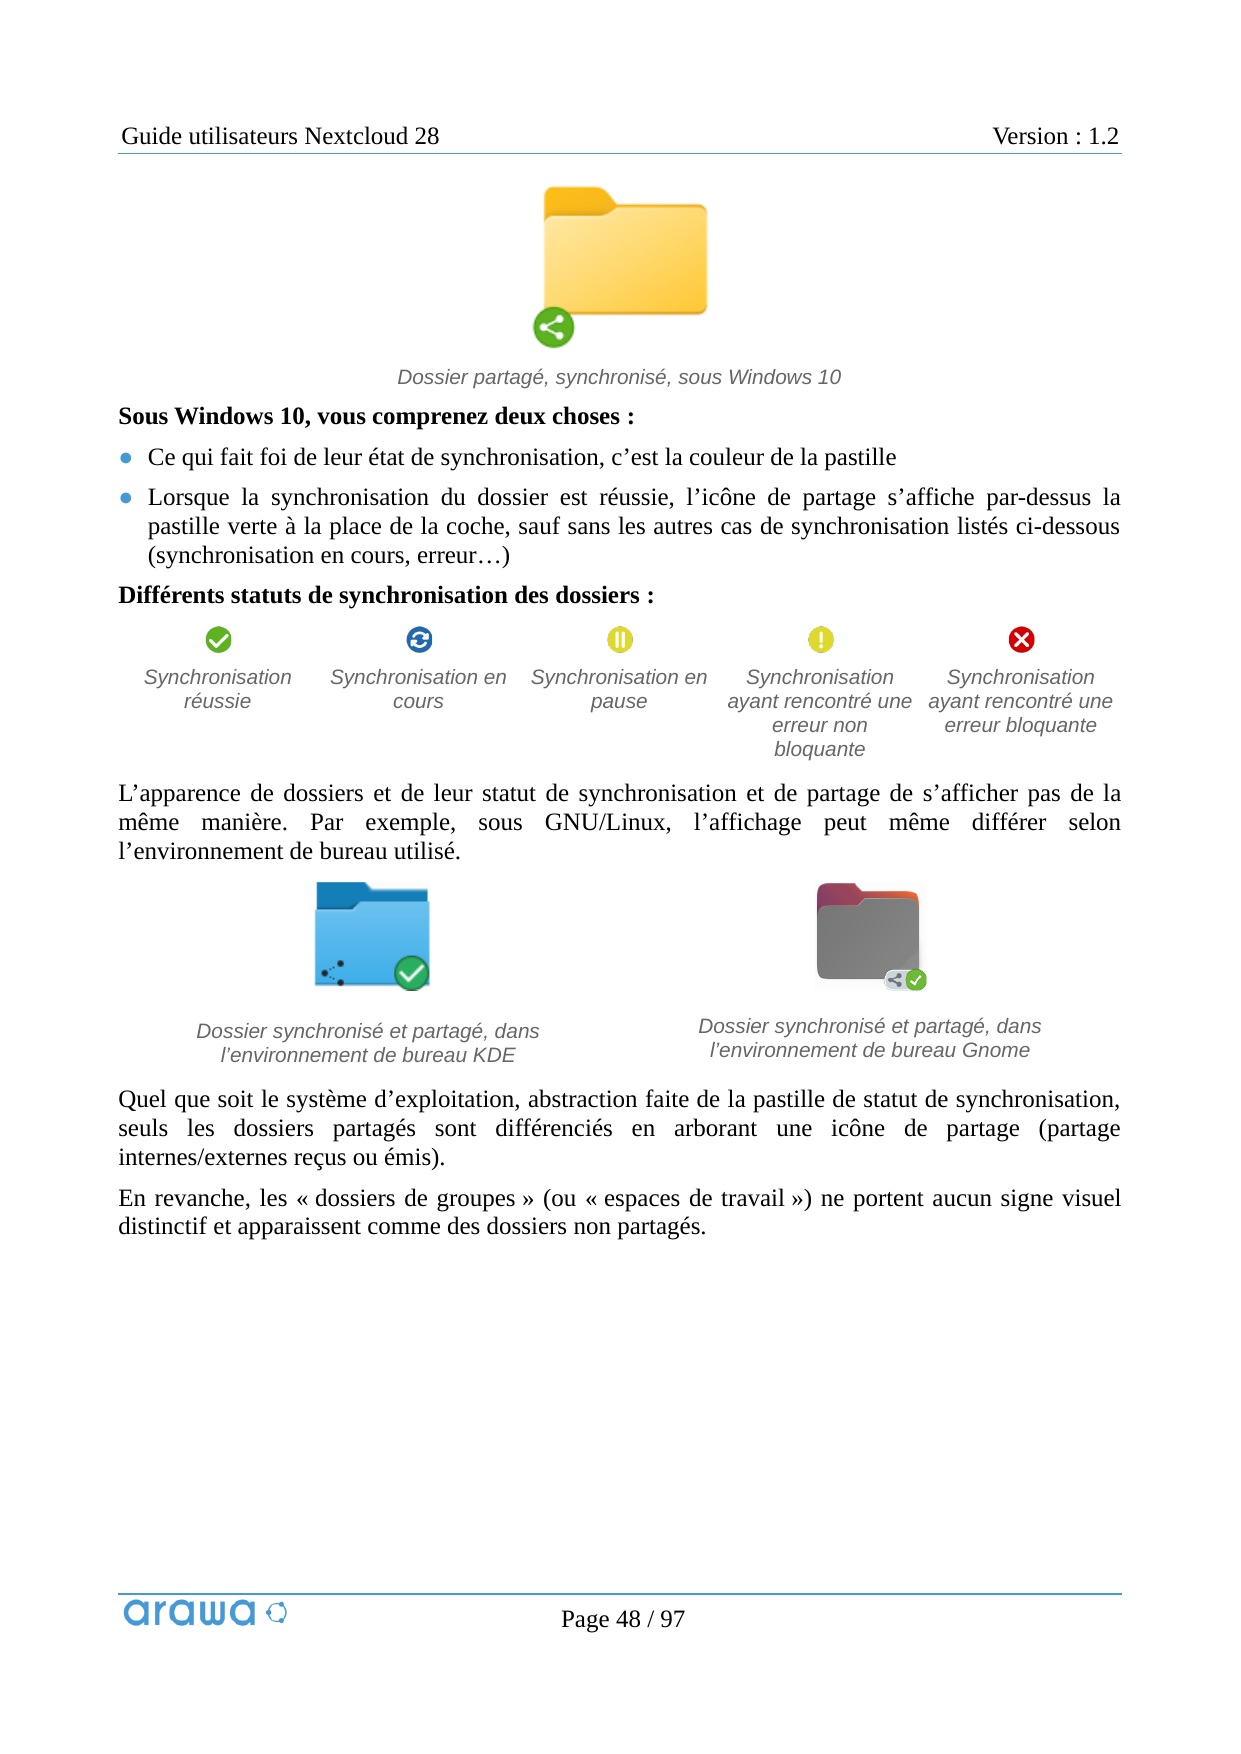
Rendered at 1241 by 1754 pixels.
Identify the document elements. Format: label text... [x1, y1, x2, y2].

picture [121, 1597, 290, 1628]
text En revanche, les « dossiers de groupes » (ou « espaces de travail ») ne portent aucun signe visuel distinctif et apparaissent comme des dossiers non partagés. [118, 1183, 1122, 1240]
table_header Dossier synchronisé et partagé, dans l’environnement de bureau KDE [118, 876, 620, 1073]
picture [406, 626, 433, 653]
list Lorsque la synchronisation du dossier est réussie, l’icône de partage s’affiche par-dessus la pastille verte à la place de la coche, sauf sans les autres cas de synchronisation listés ci-dessous (synchronisation en cours, erreur…) [118, 482, 1122, 569]
table_header Synchronisation ayant rencontré une erreur non bloquante [720, 621, 921, 767]
table_header Synchronisation réussie [118, 621, 319, 767]
table_header Synchronisation ayant rencontré une erreur bloquante [921, 621, 1122, 767]
picture [314, 882, 431, 991]
picture [530, 183, 710, 353]
table_header Synchronisation en pause [520, 621, 720, 767]
text Différents statuts de synchronisation des dossiers : [118, 581, 1122, 609]
text Quel que soit le système d’exploitation, abstraction faite de la pastille de statut de synchronisation, seuls les dossiers partagés sont différenciés en arborant une icône de partage (partage internes/externes reçus ou émis). [118, 1084, 1122, 1171]
picture [815, 882, 927, 991]
text Dossier partagé, synchronisé, sous Windows 10 [118, 365, 1122, 389]
picture [808, 626, 834, 653]
text L’apparence de dossiers et de leur statut de synchronisation et de partage de s’afficher pas de la même manière. Par exemple, sous GNU/Linux, l’affichage peut même différer selon l’environnement de bureau utilisé. [118, 778, 1122, 864]
picture [205, 626, 232, 653]
picture [1008, 626, 1035, 653]
text Sous Windows 10, vous comprenez deux choses : [118, 401, 1122, 430]
table_header Dossier synchronisé et partagé, dans l’environnement de bureau Gnome [620, 876, 1122, 1073]
picture [607, 626, 633, 653]
table_header Synchronisation en cours [319, 621, 520, 767]
list Ce qui fait foi de leur état de synchronisation, c’est la couleur de la pastille [118, 442, 1122, 471]
